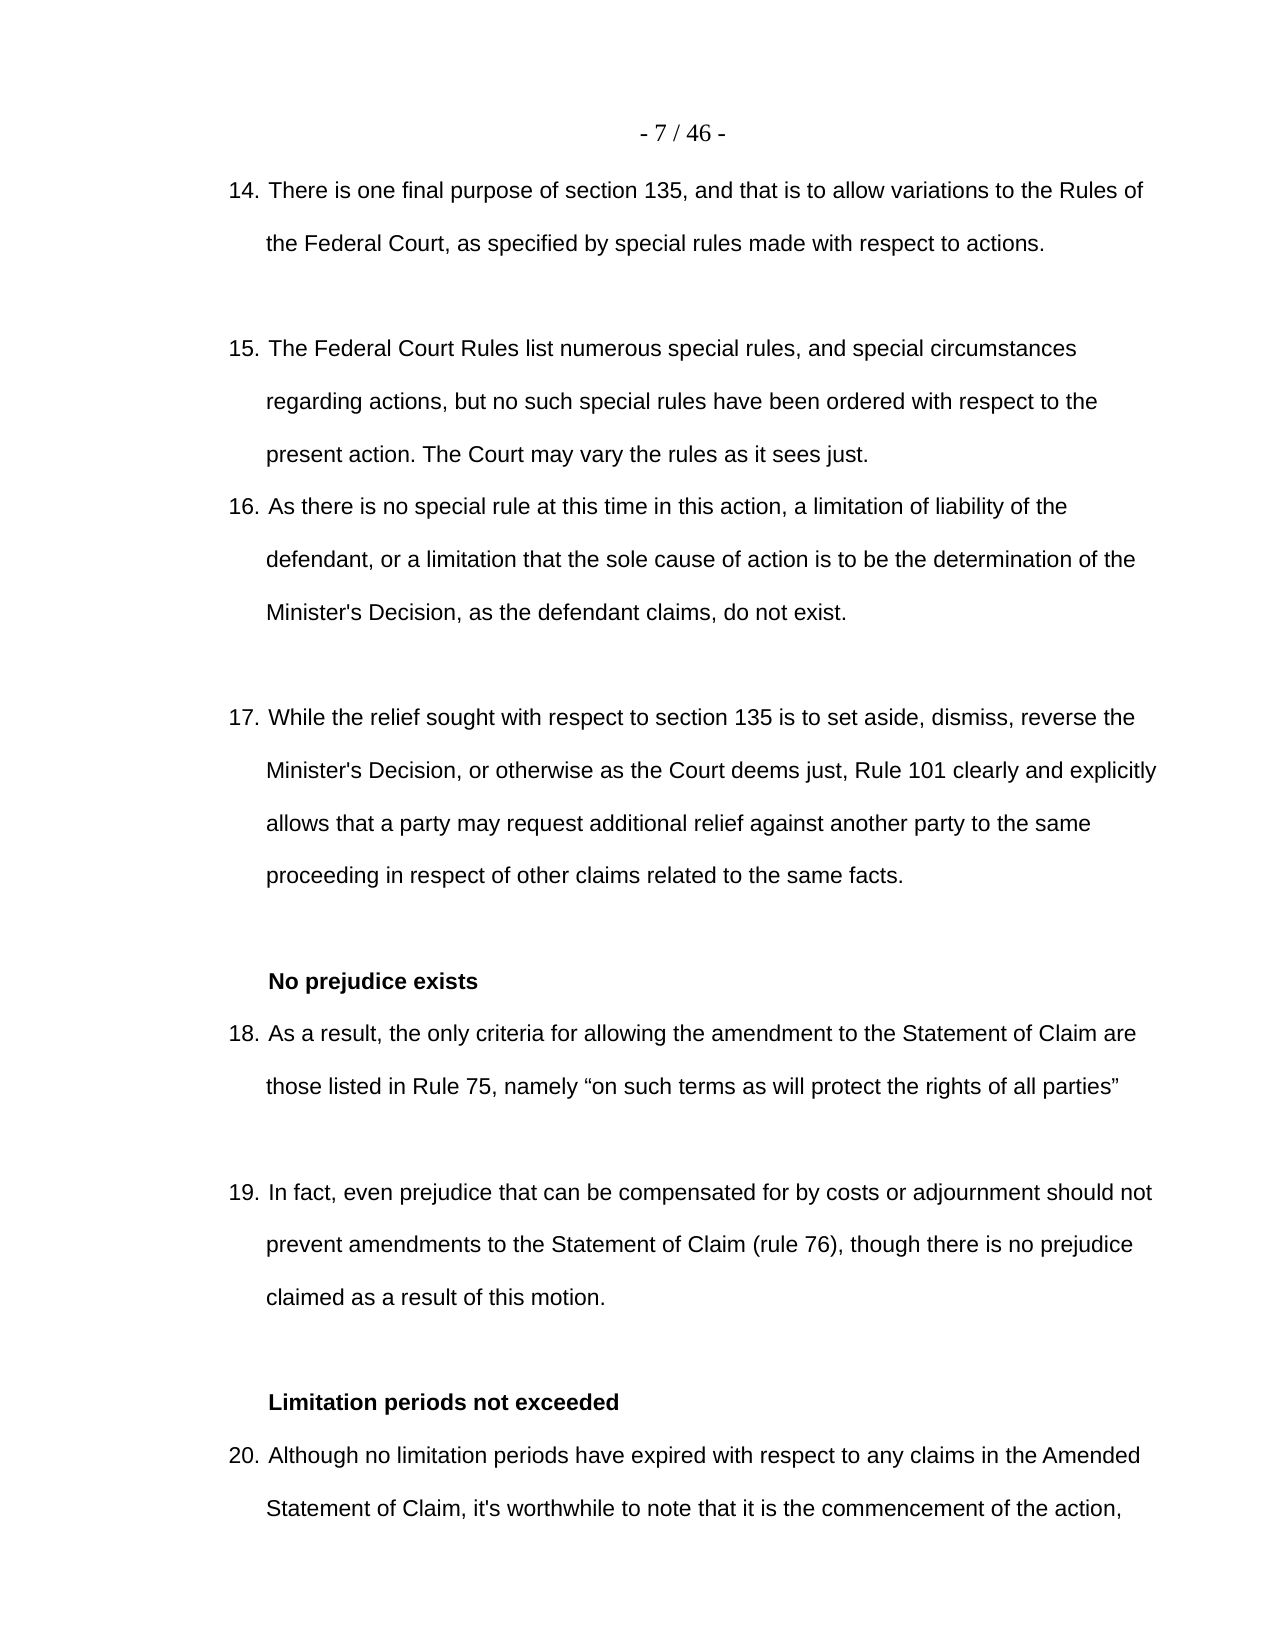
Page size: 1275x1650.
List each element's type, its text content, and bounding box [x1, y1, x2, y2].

subtitle No prejudice exists [231, 968, 1157, 994]
subtitle As a result, the only criteria for allowing the amendment to the Statement of Claim are those listed in Rule 75, namely “on such terms as will protect the rights of all parties” [228, 1020, 1157, 1099]
subtitle Although no limitation periods have expired with respect to any claims in the Amended Statement of Claim, it's worthwhile to note that it is the commencement of the action, [228, 1442, 1157, 1521]
subtitle There is one final purpose of section 135, and that is to allow variations to the Rules of the Federal Court, as specified by special rules made with respect to actions. [228, 177, 1157, 256]
subtitle In fact, even prejudice that can be compensated for by costs or adjournment should not prevent amendments to the Statement of Claim (rule 76), though there is no prejudice claimed as a result of this motion. [228, 1178, 1157, 1310]
subtitle Limitation periods not exceeded [231, 1389, 1157, 1416]
subtitle As there is no special rule at this time in this action, a limitation of liability of the defendant, or a limitation that the sole cause of action is to be the determination of the Minister's Decision, as the defendant claims, do not exist. [228, 493, 1157, 625]
subtitle The Federal Court Rules list numerous special rules, and special circumstances regarding actions, but no such special rules have been ordered with respect to the present action. The Court may vary the rules as it sees just. [228, 335, 1157, 467]
subtitle While the relief sought with respect to section 135 is to set aside, dismiss, reverse the Minister's Decision, or otherwise as the Court deems just, Rule 101 clearly and explicitly allows that a party may request additional relief against another party to the same proceeding in respect of other claims related to the same facts. [228, 704, 1157, 889]
